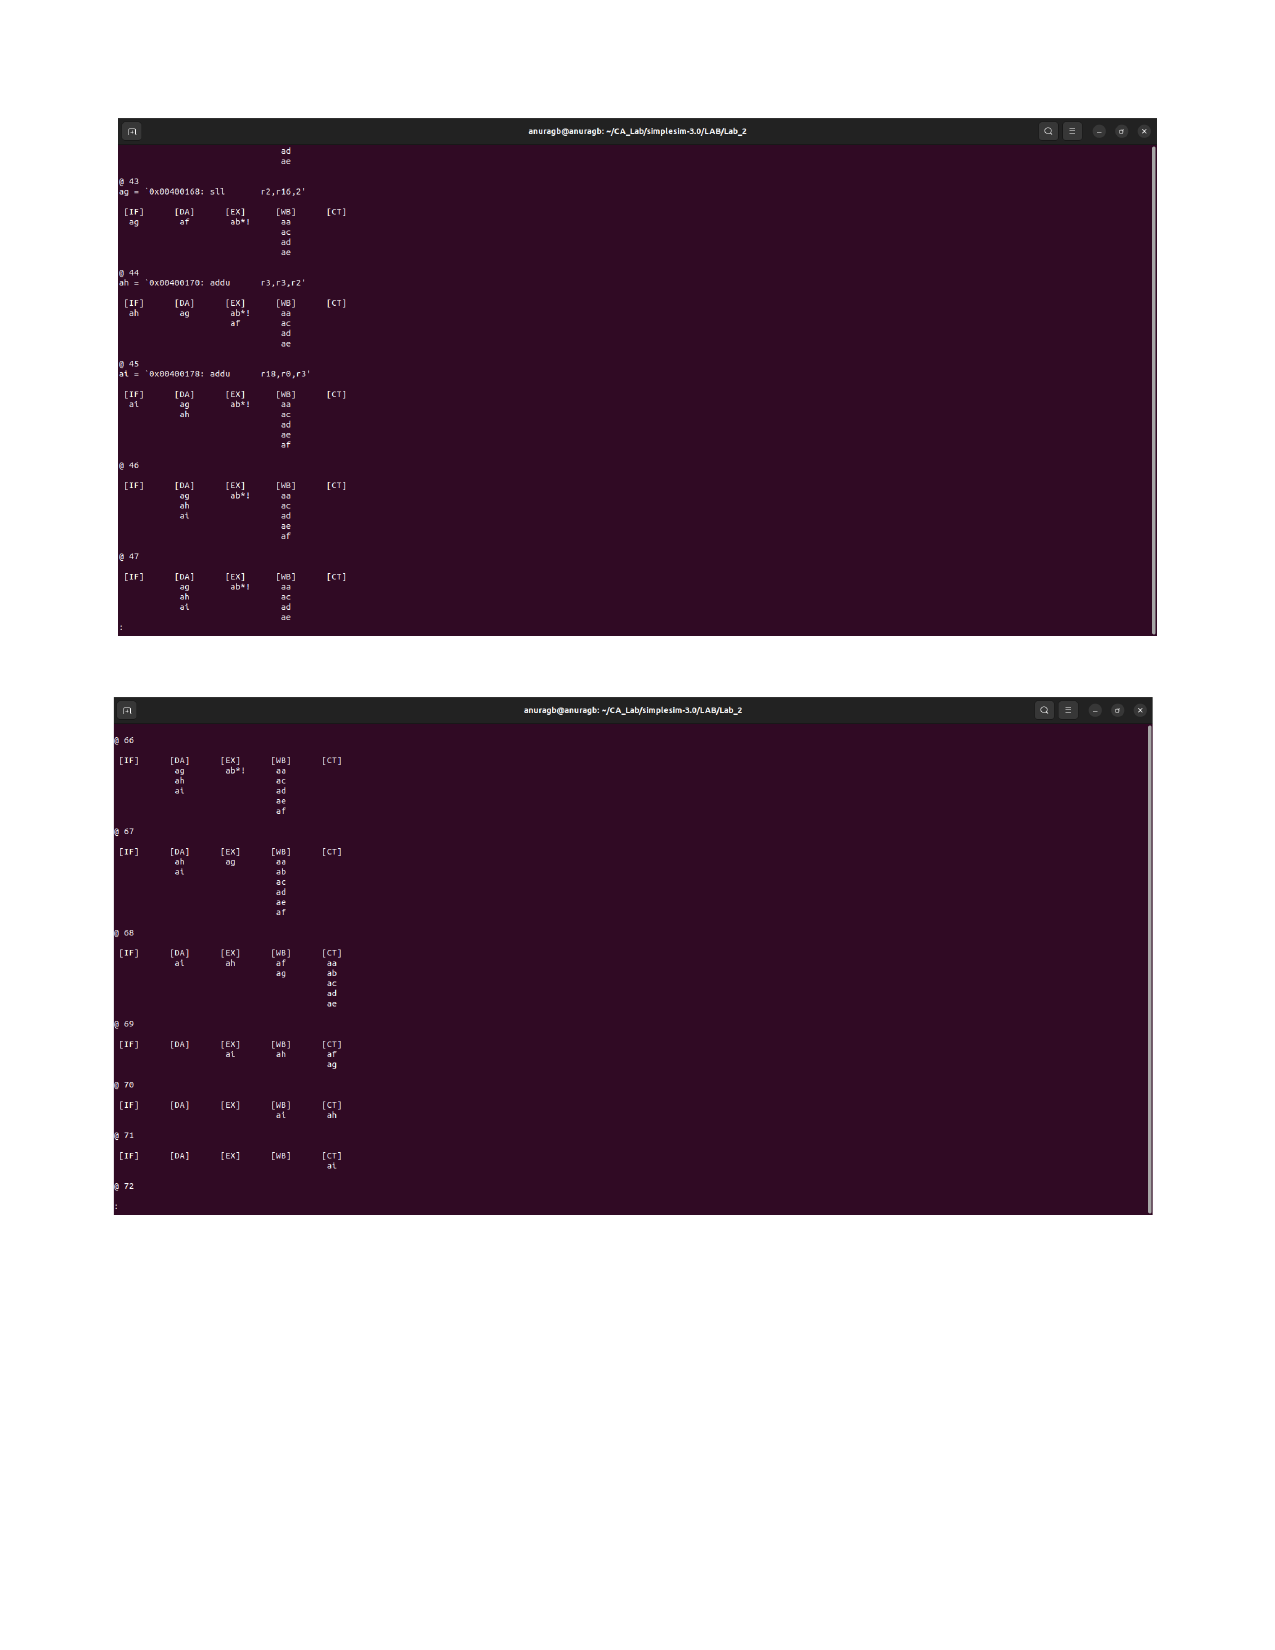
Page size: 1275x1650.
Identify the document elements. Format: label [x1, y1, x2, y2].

picture [118, 118, 1157, 636]
picture [113, 697, 1153, 1215]
